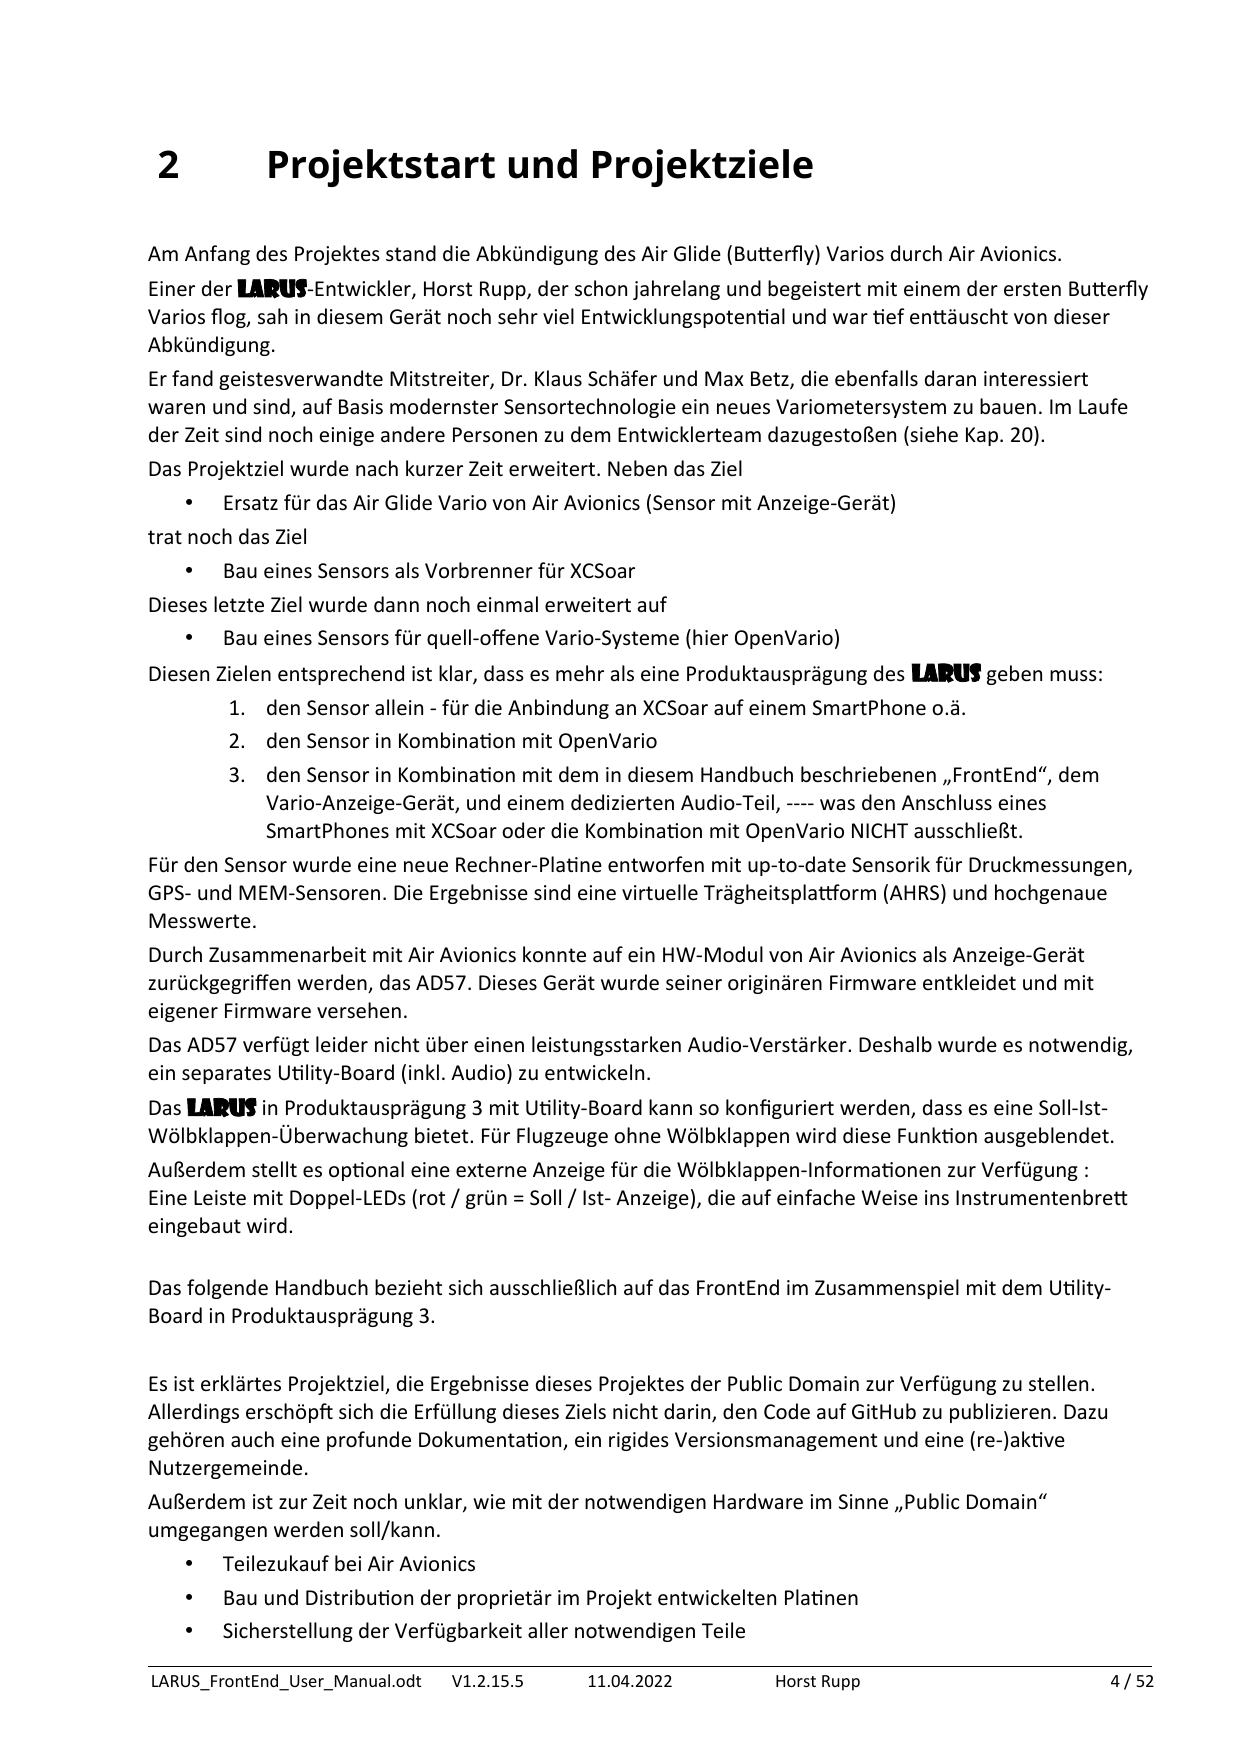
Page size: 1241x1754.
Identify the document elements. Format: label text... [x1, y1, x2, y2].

list den Sensor in Kombination mit OpenVario [228, 727, 1152, 754]
text Durch Zusammenarbeit mit Air Avionics konnte auf ein HW-Modul von Air Avionics als Anzeige-Gerät zurückgegriffen werden, das AD57. Dieses Gerät wurde seiner originären Firmware entkleidet und mit eigener Firmware versehen. [148, 940, 1152, 1024]
text Das LARUS in Produktausprägung 3 mit Utility-Board kann so konfiguriert werden, dass es eine Soll-Ist-Wölbklappen-Überwachung bietet. Für Flugzeuge ohne Wölbklappen wird diese Funktion ausgeblendet. [148, 1092, 1152, 1149]
list den Sensor allein - für die Anbindung an XCSoar auf einem SmartPhone o.ä. [228, 693, 1152, 721]
text Außerdem ist zur Zeit noch unklar, wie mit der notwendigen Hardware im Sinne „Public Domain“ umgegangen werden soll/kann. [148, 1487, 1152, 1543]
text Das folgende Handbuch bezieht sich ausschließlich auf das FrontEnd im Zusammenspiel mit dem Utility-Board in Produktausprägung 3. [148, 1273, 1152, 1329]
list den Sensor in Kombination mit dem in diesem Handbuch beschriebenen „FrontEnd“, dem Vario-Anzeige-Gerät, und einem dedizierten Audio-Teil, ---- was den Anschluss eines SmartPhones mit XCSoar oder die Kombination mit OpenVario NICHT ausschließt. [228, 760, 1152, 844]
text Diesen Zielen entsprechend ist klar, dass es mehr als eine Produktausprägung des LARUS geben muss: [148, 657, 1152, 687]
text Das Projektziel wurde nach kurzer Zeit erweitert. Neben das Ziel [148, 454, 1152, 482]
list Bau eines Sensors für quell-offene Vario-Systeme (hier OpenVario) [185, 623, 1152, 652]
list Bau und Distribution der proprietär im Projekt entwickelten Platinen [185, 1583, 1152, 1611]
text Dieses letzte Ziel wurde dann noch einmal erweitert auf [148, 590, 1152, 618]
text Einer der LARUS-Entwickler, Horst Rupp, der schon jahrelang und begeistert mit einem der ersten Butterfly Varios flog, sah in diesem Gerät noch sehr viel Entwicklungspotential und war tief enttäuscht von dieser Abkündigung. [148, 273, 1152, 358]
text trat noch das Ziel [148, 522, 1152, 550]
text Außerdem stellt es optional eine externe Anzeige für die Wölbklappen-Informationen zur Verfügung : Eine Leiste mit Doppel-LEDs (rot / grün = Soll / Ist- Anzeige), die auf einfache Weise ins Instrumentenbrett eingebaut wird. [148, 1155, 1152, 1267]
text Das AD57 verfügt leider nicht über einen leistungsstarken Audio-Verstärker. Deshalb wurde es notwendig, ein separates Utility-Board (inkl. Audio) zu entwickeln. [148, 1030, 1152, 1086]
text Er fand geistesverwandte Mitstreiter, Dr. Klaus Schäfer und Max Betz, die ebenfalls daran interessiert waren und sind, auf Basis modernster Sensortechnologie ein neues Variometersystem zu bauen. Im Laufe der Zeit sind noch einige andere Personen zu dem Entwicklerteam dazugestoßen (siehe Kap. 20). [148, 364, 1152, 448]
list Bau eines Sensors als Vorbrenner für XCSoar [185, 556, 1152, 584]
text Am Anfang des Projektes stand die Abkündigung des Air Glide (Butterfly) Varios durch Air Avionics. [148, 239, 1152, 267]
list Ersatz für das Air Glide Vario von Air Avionics (Sensor mit Anzeige-Gerät) [185, 488, 1152, 516]
list Teilezukauf bei Air Avionics [185, 1549, 1152, 1577]
subtitle Projektstart und Projektziele [148, 138, 1128, 190]
list Sicherstellung der Verfügbarkeit aller notwendigen Teile [185, 1616, 1152, 1644]
text Es ist erklärtes Projektziel, die Ergebnisse dieses Projektes der Public Domain zur Verfügung zu stellen. Allerdings erschöpft sich die Erfüllung dieses Ziels nicht darin, den Code auf GitHub zu publizieren. Dazu gehören auch eine profunde Dokumentation, ein rigides Versionsmanagement und eine (re-)aktive Nutzergemeinde. [148, 1369, 1152, 1481]
text Für den Sensor wurde eine neue Rechner-Platine entworfen mit up-to-date Sensorik für Druckmessungen, GPS- und MEM-Sensoren. Die Ergebnisse sind eine virtuelle Trägheitsplattform (AHRS) und hochgenaue Messwerte. [148, 850, 1152, 934]
